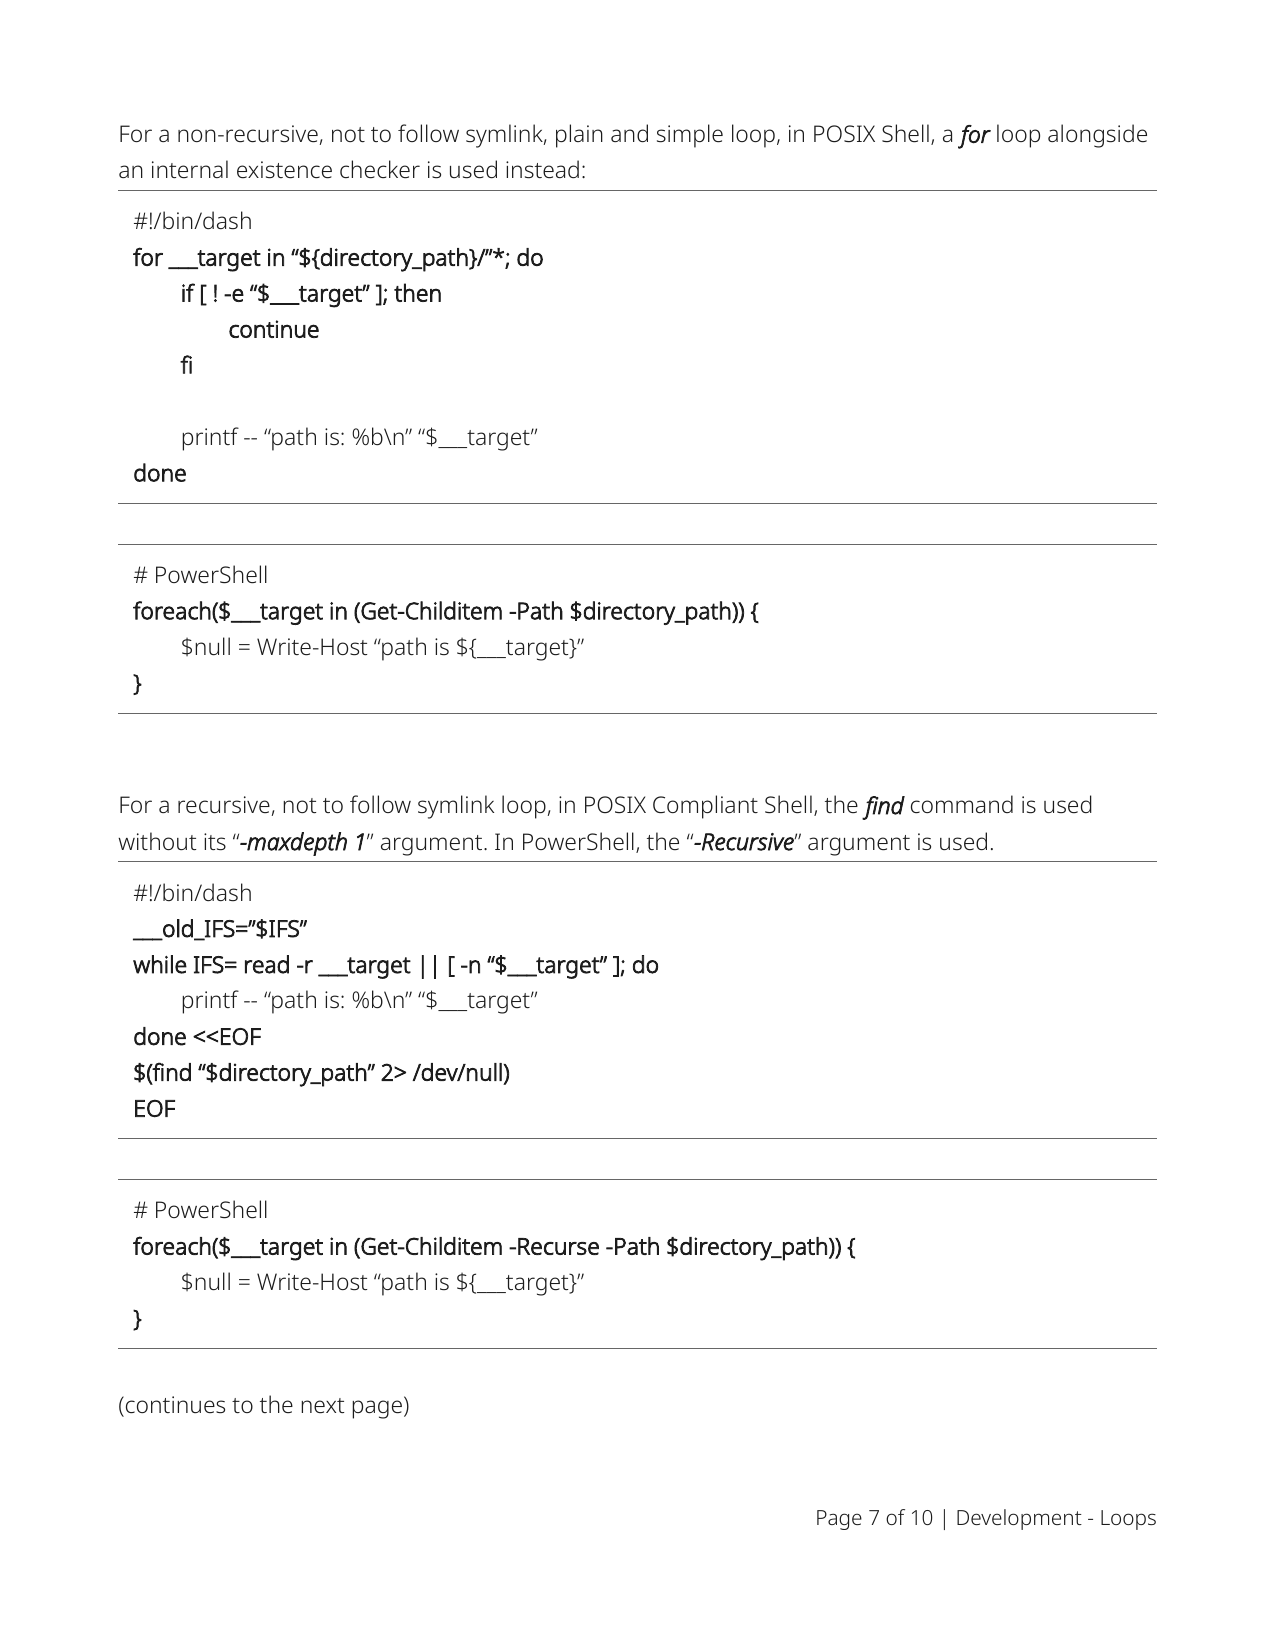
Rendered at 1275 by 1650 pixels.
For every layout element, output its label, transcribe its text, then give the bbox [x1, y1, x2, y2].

text For a non-recursive, not to follow symlink, plain and simple loop, in POSIX Shell, a for loop alongside an internal existence checker is used instead: [118, 118, 1157, 185]
text } [118, 651, 1157, 713]
text # PowerShell [118, 545, 1157, 579]
text for ___target in “${directory_path}/”*; do [118, 226, 1157, 262]
text printf -- “path is: %b\n” “$___target” [118, 969, 1157, 1005]
text done [118, 442, 1157, 503]
text $null = Write-Host “path is ${___target}” [118, 616, 1157, 651]
text continue [118, 298, 1157, 334]
text printf -- “path is: %b\n” “$___target” [118, 406, 1157, 442]
text $null = Write-Host “path is ${___target}” [118, 1251, 1157, 1287]
text $(find “$directory_path” 2> /dev/null) [118, 1041, 1157, 1077]
text done <<EOF [118, 1005, 1157, 1041]
text foreach($___target in (Get-Childitem -Recurse -Path $directory_path)) { [118, 1215, 1157, 1251]
text #!/bin/dash [118, 862, 1157, 897]
text while IFS= read -r ___target || [ -n “$___target” ]; do [118, 933, 1157, 969]
text # PowerShell [118, 1180, 1157, 1215]
text EOF [118, 1077, 1157, 1138]
text fi [118, 334, 1157, 380]
text For a recursive, not to follow symlink loop, in POSIX Compliant Shell, the find command is used without its “-maxdepth 1” argument. In PowerShell, the “-Recursive” argument is used. [118, 789, 1157, 857]
text if [ ! -e “$___target” ]; then [118, 262, 1157, 298]
text #!/bin/dash [118, 191, 1157, 226]
text (continues to the next page) [118, 1389, 1157, 1420]
text foreach($___target in (Get-Childitem -Path $directory_path)) { [118, 579, 1157, 616]
text } [118, 1287, 1157, 1348]
text ___old_IFS=”$IFS” [118, 897, 1157, 933]
